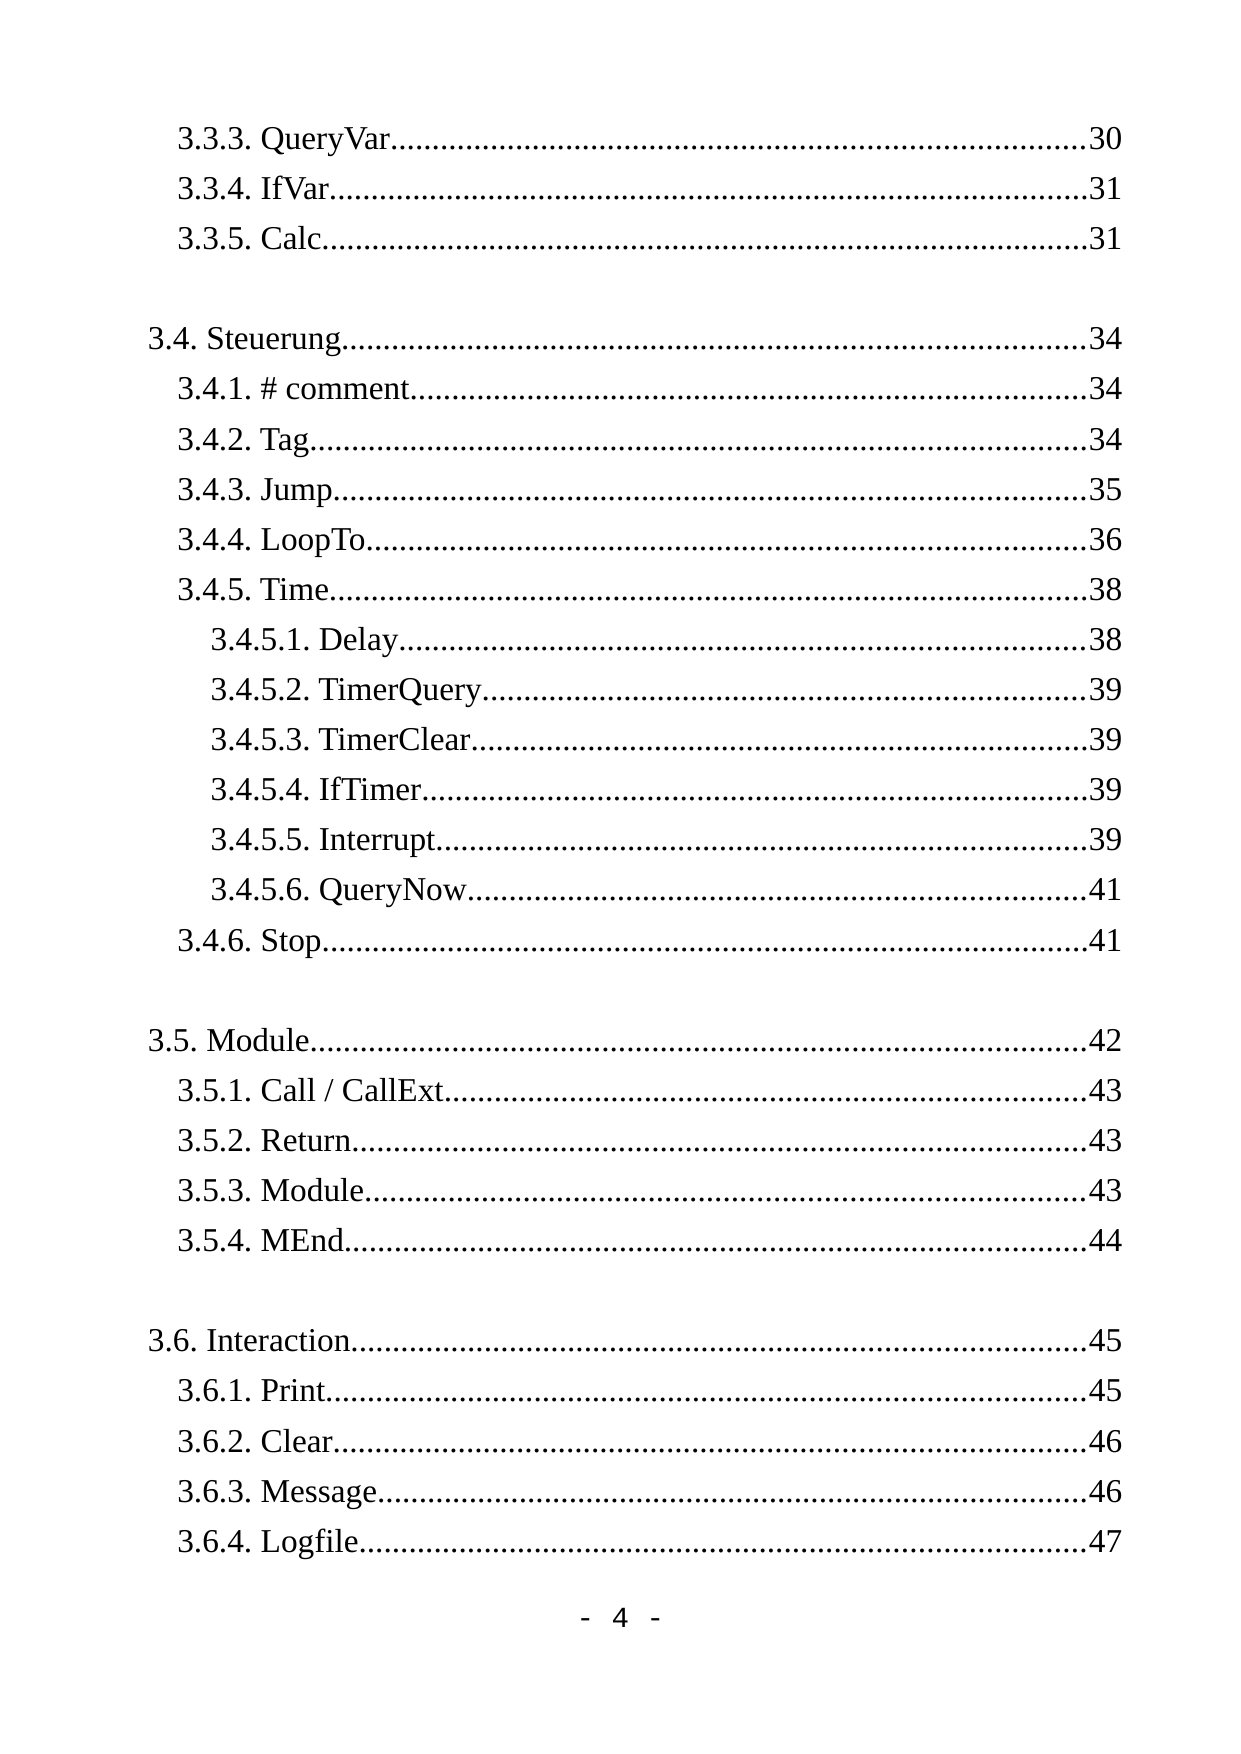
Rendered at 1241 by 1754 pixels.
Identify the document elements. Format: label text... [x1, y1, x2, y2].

text 3.4.1. # comment 34 [177, 369, 1122, 407]
text 3.5.4. MEnd 44 [177, 1220, 1122, 1259]
text 3.3.5. Calc 31 [177, 218, 1122, 257]
text 3.4.5.2. TimerQuery 39 [177, 669, 1122, 708]
text 3.6.2. Clear 46 [177, 1421, 1122, 1459]
text 3.6.4. Logfile 47 [177, 1521, 1122, 1559]
text 3.5.3. Module 43 [177, 1170, 1122, 1209]
text 3.4.5.4. IfTimer 39 [177, 769, 1122, 808]
text 3.6.1. Print 45 [177, 1371, 1122, 1409]
text 3.4.5.5. Interrupt 39 [177, 819, 1122, 858]
text 3.4.6. Stop 41 [177, 920, 1122, 958]
text 3.5.1. Call / CallExt 43 [177, 1070, 1122, 1108]
text 3.6.3. Message 46 [177, 1471, 1122, 1509]
text 3.5. Module 42 [148, 1020, 1122, 1058]
text 3.4.5. Time 38 [177, 569, 1122, 607]
text 3.6. Interaction 45 [148, 1321, 1122, 1359]
text 3.4. Steuerung 34 [148, 318, 1122, 357]
text 3.5.2. Return 43 [177, 1120, 1122, 1158]
text 3.3.4. IfVar 31 [177, 168, 1122, 207]
text 3.4.4. LoopTo 36 [177, 519, 1122, 557]
text 3.4.5.1. Delay 38 [177, 619, 1122, 657]
text 3.4.5.6. QueryNow 41 [177, 870, 1122, 908]
text 3.3.3. QueryVar 30 [177, 118, 1122, 156]
text 3.4.2. Tag 34 [177, 419, 1122, 457]
text 3.4.3. Jump 35 [177, 469, 1122, 507]
text 3.4.5.3. TimerClear 39 [177, 719, 1122, 758]
